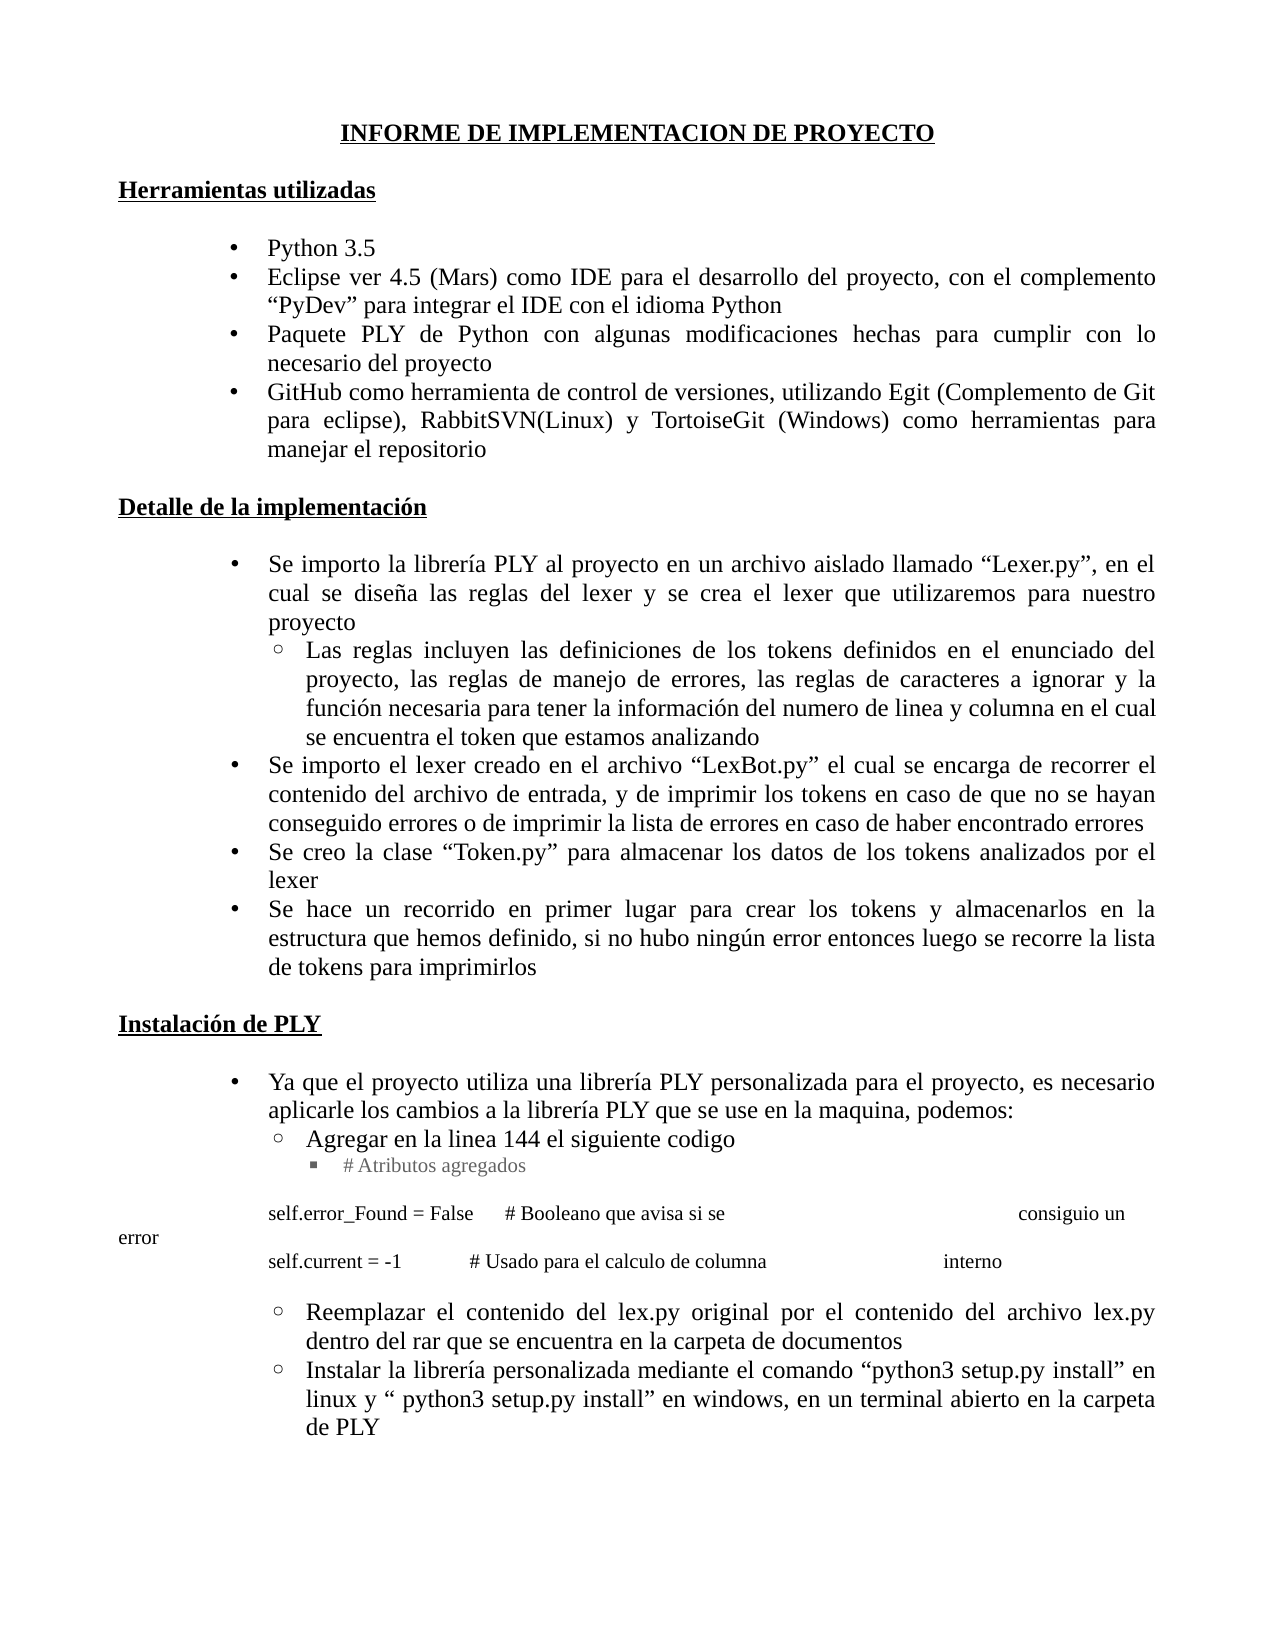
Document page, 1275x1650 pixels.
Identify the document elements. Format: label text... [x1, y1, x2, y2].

text Instalación de PLY [118, 1009, 1157, 1038]
list self.current = -1 # Usado para el calculo de columna interno [118, 1249, 1157, 1273]
list Paquete PLY de Python con algunas modificaciones hechas para cumplir con lo necesario del proyecto [229, 319, 1157, 377]
list Se importo la librería PLY al proyecto en un archivo aislado llamado “Lexer.py”, en el cual se diseña las reglas del lexer y se crea el lexer que utilizaremos para nuestro proyecto [231, 549, 1157, 636]
list # Atributos agregados [306, 1153, 1157, 1177]
list Se importo el lexer creado en el archivo “LexBot.py” el cual se encarga de recorrer el contenido del archivo de entrada, y de imprimir los tokens en caso de que no se hayan conseguido errores o de imprimir la lista de errores en caso de haber encontrado errores [231, 751, 1157, 837]
list Ya que el proyecto utiliza una librería PLY personalizada para el proyecto, es necesario aplicarle los cambios a la librería PLY que se use en la maquina, podemos: [231, 1067, 1157, 1124]
list Reemplazar el contenido del lex.py original por el contenido del archivo lex.py dentro del rar que se encuentra en la carpeta de documentos [268, 1297, 1157, 1355]
text INFORME DE IMPLEMENTACION DE PROYECTO [118, 118, 1157, 147]
list Se creo la clase “Token.py” para almacenar los datos de los tokens analizados por el lexer [231, 837, 1157, 894]
text Herramientas utilizadas [118, 176, 1157, 204]
list Agregar en la linea 144 el siguiente codigo [268, 1124, 1157, 1153]
list Las reglas incluyen las definiciones de los tokens definidos en el enunciado del proyecto, las reglas de manejo de errores, las reglas de caracteres a ignorar y la función necesaria para tener la información del numero de linea y columna en el cual se encuentra el token que estamos analizando [268, 636, 1157, 751]
list Python 3.5 [229, 233, 1157, 262]
list Se hace un recorrido en primer lugar para crear los tokens y almacenarlos en la estructura que hemos definido, si no hubo ningún error entonces luego se recorre la lista de tokens para imprimirlos [231, 894, 1157, 981]
text Detalle de la implementación [118, 492, 1157, 521]
list Instalar la librería personalizada mediante el comando “python3 setup.py install” en linux y “ python3 setup.py install” en windows, en un terminal abierto en la carpeta de PLY [268, 1355, 1157, 1441]
list Eclipse ver 4.5 (Mars) como IDE para el desarrollo del proyecto, con el complemento “PyDev” para integrar el IDE con el idioma Python [229, 262, 1157, 319]
list self.error_Found = False # Booleano que avisa si se consiguio un error [118, 1201, 1157, 1249]
list GitHub como herramienta de control de versiones, utilizando Egit (Complemento de Git para eclipse), RabbitSVN(Linux) y TortoiseGit (Windows) como herramientas para manejar el repositorio [229, 377, 1157, 463]
